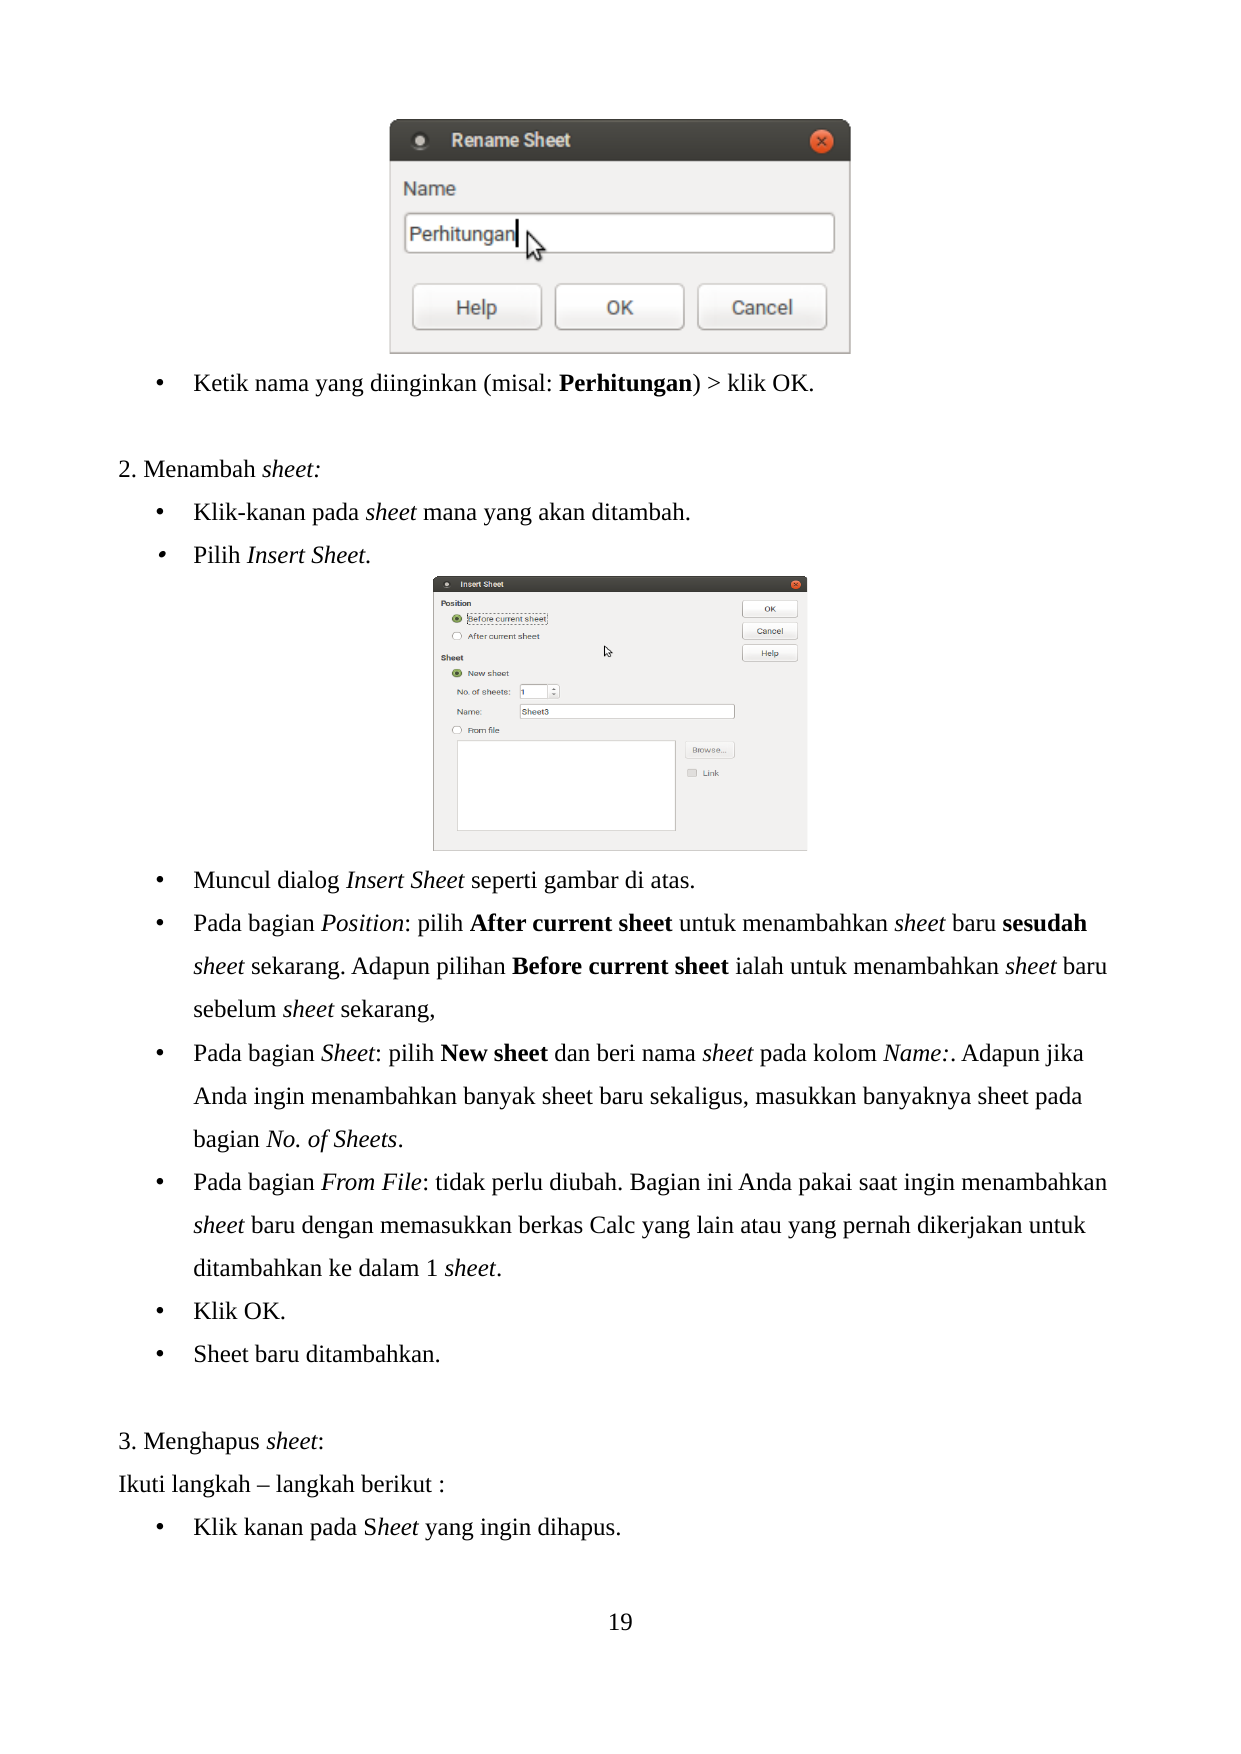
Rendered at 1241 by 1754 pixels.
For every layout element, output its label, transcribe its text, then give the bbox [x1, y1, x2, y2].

list Pada bagian Position: pilih After current sheet untuk menambahkan sheet baru sesudah sheet sekarang. Adapun pilihan Before current sheet ialah untuk menambahkan sheet baru sebelum sheet sekarang, [156, 908, 1122, 1023]
list Ketik nama yang diinginkan (misal: Perhitungan) > klik OK. [156, 118, 1122, 397]
list Pada bagian Sheet: pilih New sheet dan beri nama sheet pada kolom Name:. Adapun jika Anda ingin menambahkan banyak sheet baru sekaligus, masukkan banyaknya sheet pada bagian No. of Sheets. [156, 1038, 1122, 1153]
picture [389, 119, 851, 354]
list Klik-kanan pada sheet mana yang akan ditambah. [156, 497, 1122, 526]
list Klik OK. [156, 1296, 1122, 1325]
list Sheet baru ditambahkan. [156, 1339, 1122, 1368]
text 2. Menambah sheet: [118, 454, 1122, 483]
picture [433, 576, 808, 851]
list Pilih Insert Sheet. [156, 541, 1122, 569]
text 3. Menghapus sheet: [118, 1426, 1122, 1454]
list Pada bagian From File: tidak perlu diubah. Bagian ini Anda pakai saat ingin menambahkan sheet baru dengan memasukkan berkas Calc yang lain atau yang pernah dikerjakan untuk ditambahkan ke dalam 1 sheet. [156, 1167, 1122, 1282]
list Muncul dialog Insert Sheet seperti gambar di atas. [156, 584, 1122, 894]
text Ikuti langkah – langkah berikut : [118, 1469, 1122, 1498]
list Klik kanan pada Sheet yang ingin dihapus. [156, 1512, 1122, 1541]
